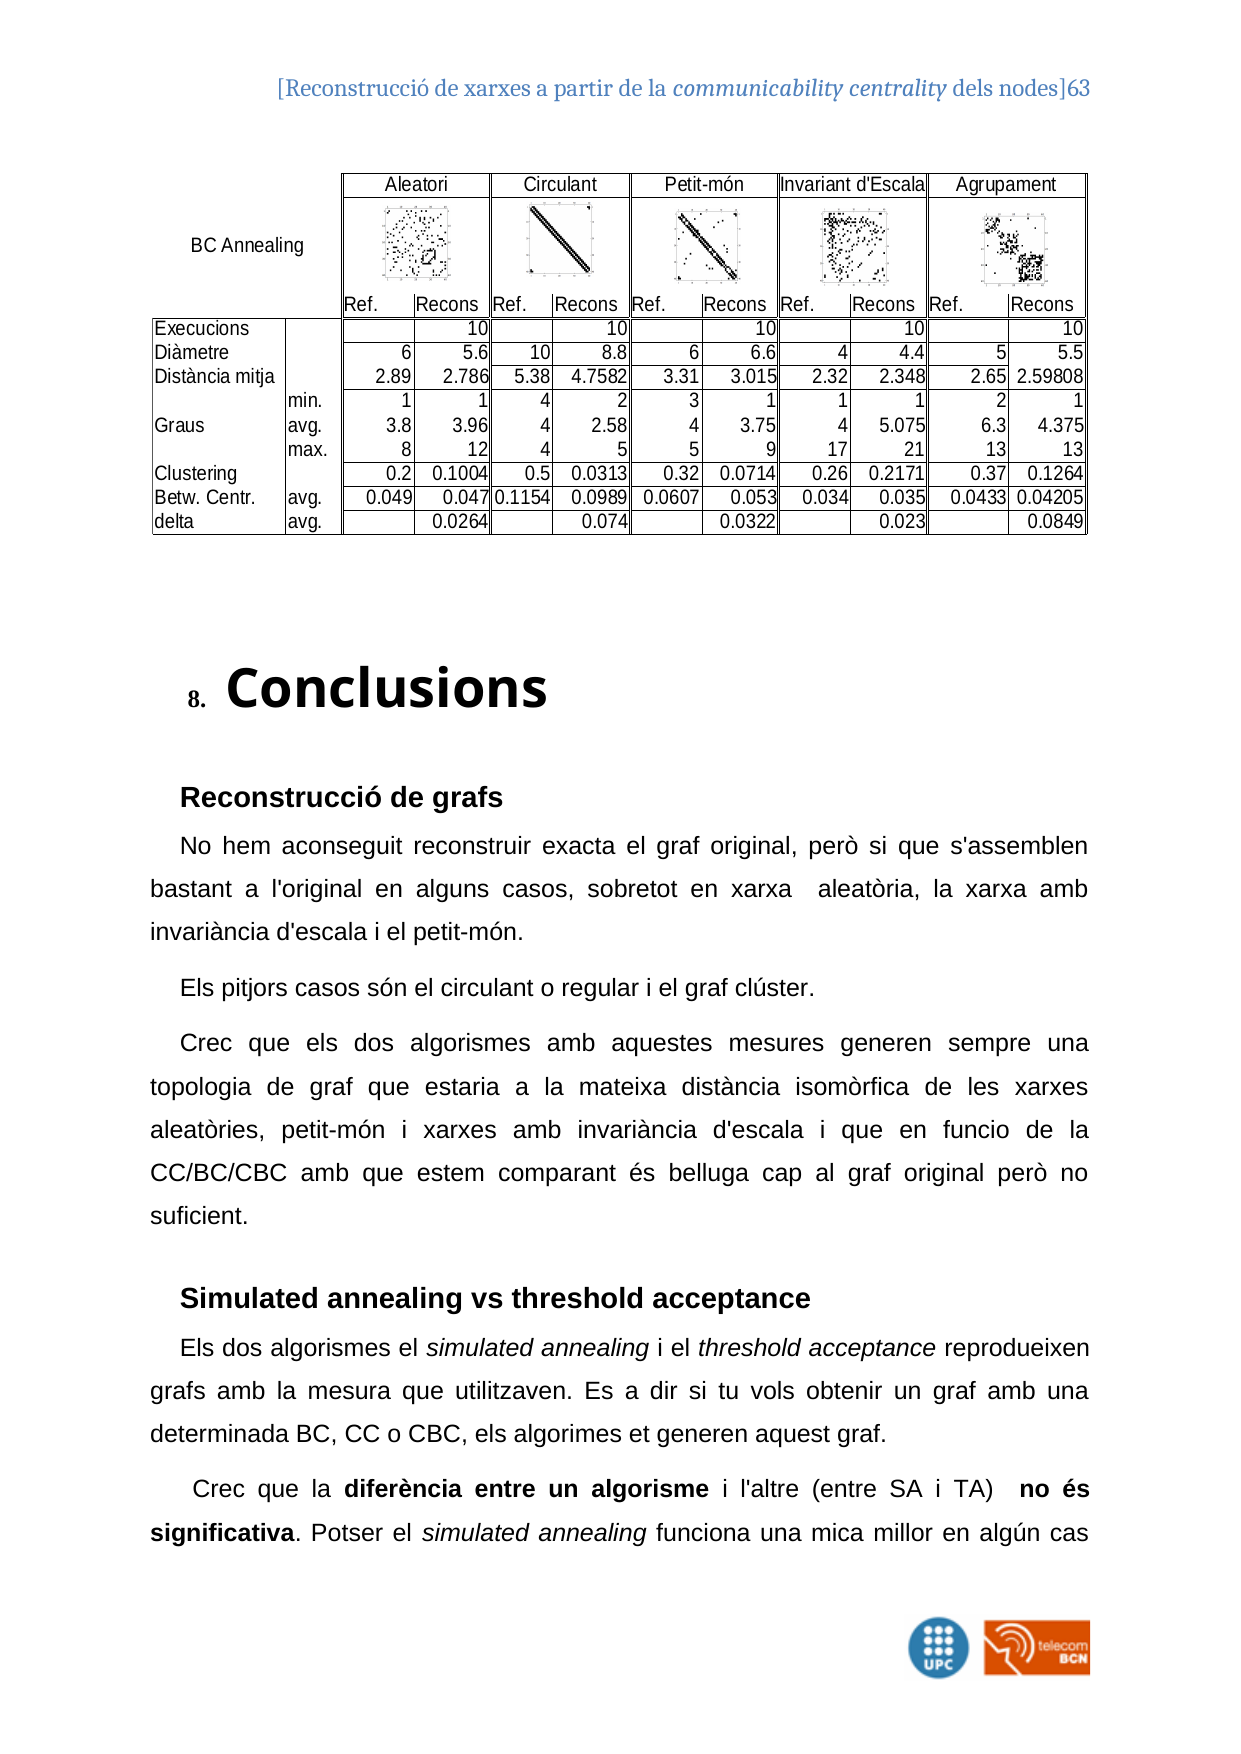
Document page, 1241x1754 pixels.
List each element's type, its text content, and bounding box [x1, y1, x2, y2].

text Els pitjors casos són el circulant o regular i el graf clúster. [150, 973, 1090, 1001]
subtitle Simulated annealing vs threshold acceptance [150, 1281, 1090, 1315]
text Els dos algorismes el simulated annealing i el threshold acceptance reprodueixen grafs amb la mesura que utilitzaven. Es a dir si tu vols obtenir un graf amb una determinada BC, CC o CBC, els algorimes et generen aquest graf. [150, 1332, 1090, 1447]
text Crec que la diferència entre un algorisme i l'altre (entre SA i TA) no és significativa. Potser el simulated annealing funciona una mica millor en algún cas [150, 1474, 1090, 1546]
subtitle Reconstrucció de grafs [150, 780, 1090, 813]
subtitle Conclusions [187, 649, 1090, 723]
picture [904, 1614, 1091, 1681]
text Crec que els dos algorismes amb aquestes mesures generen sempre una topologia de graf que estaria a la mateixa distància isomòrfica de les xarxes aleatòries, petit-món i xarxes amb invariància d'escala i que en funcio de la CC/BC/CBC amb que estem comparant és belluga cap al graf original però no suficient. [150, 1028, 1090, 1229]
text No hem aconseguit reconstruir exacta el graf original, però si que s'assemblen bastant a l'original en alguns casos, sobretot en xarxa aleatòria, la xarxa amb invariància d'escala i el petit-món. [150, 831, 1090, 946]
